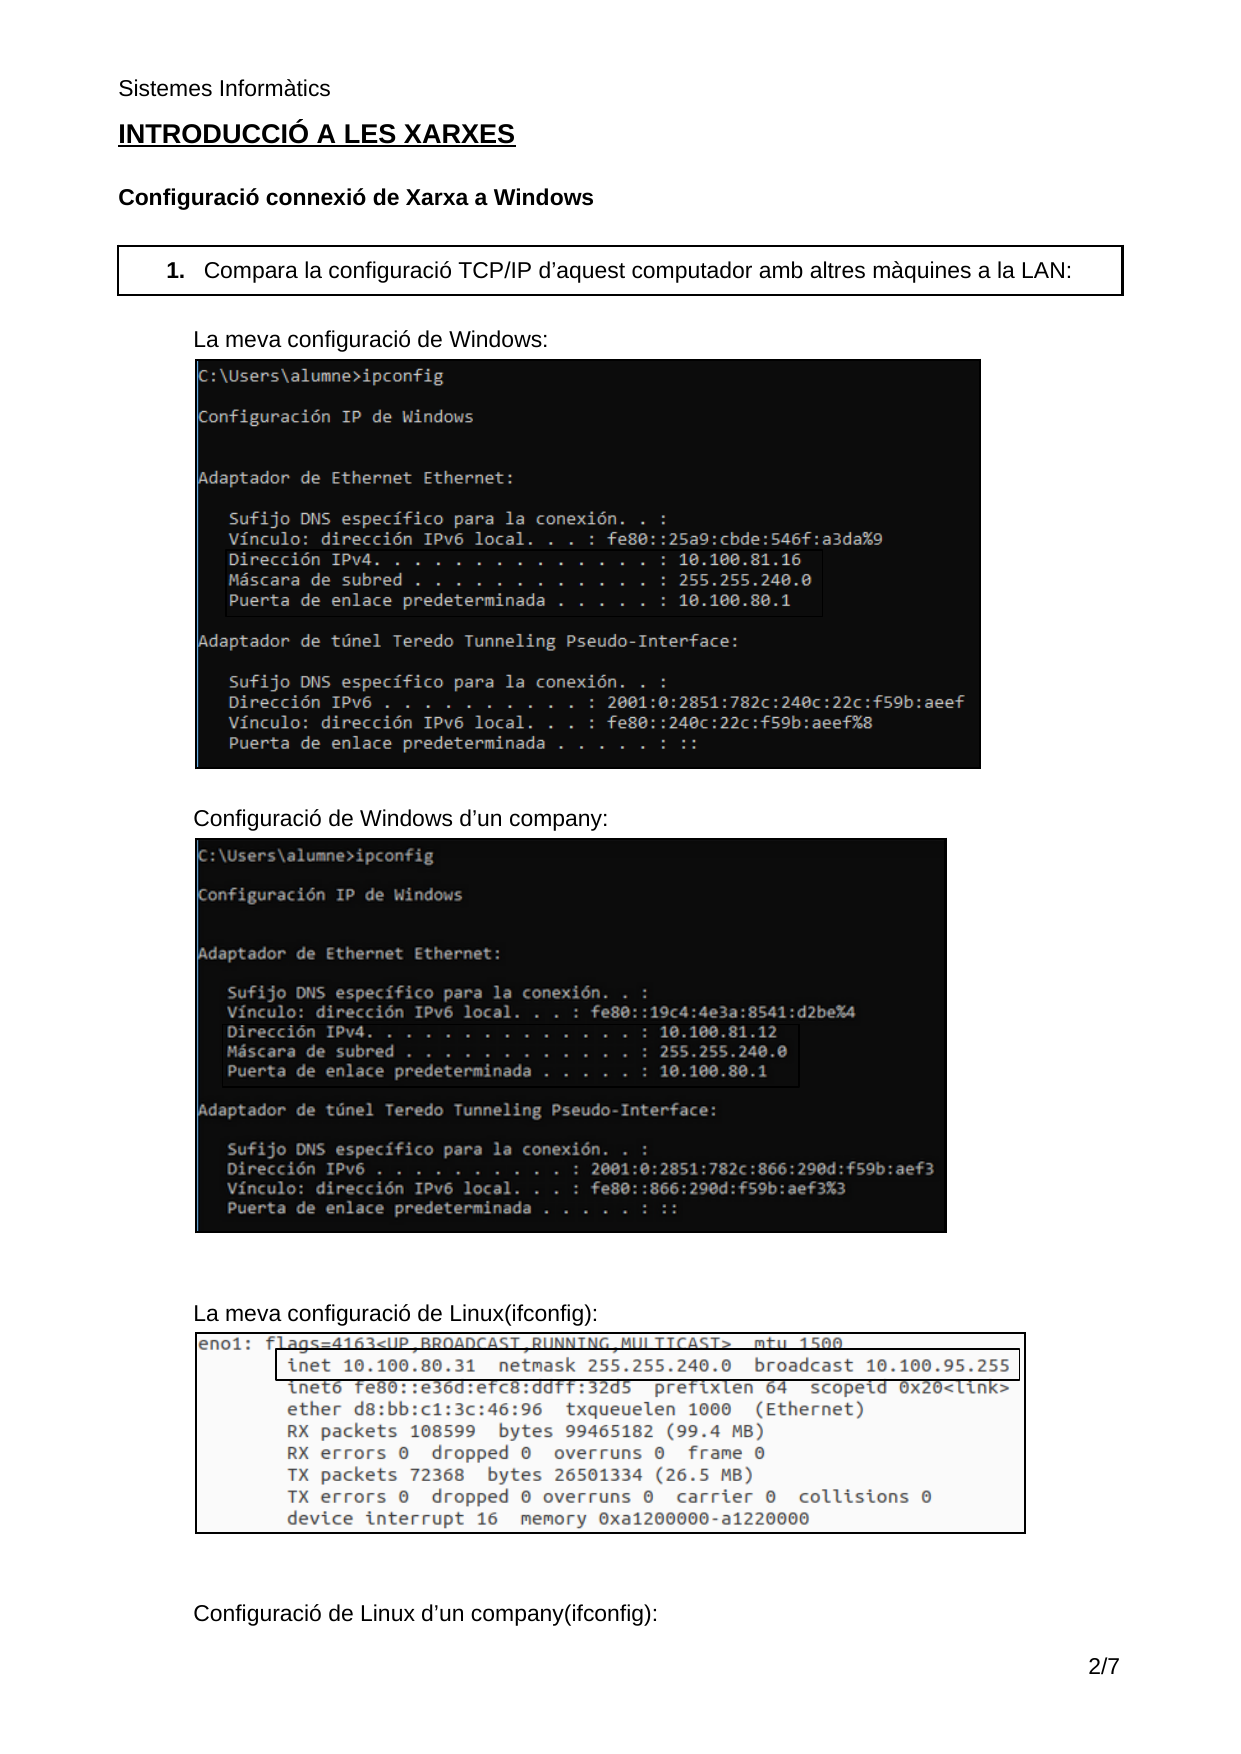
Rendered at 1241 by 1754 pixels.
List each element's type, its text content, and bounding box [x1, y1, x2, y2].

text Configuració de Windows d’un company: [193, 805, 1122, 832]
text La meva configuració de Linux(ifconfig): [193, 1300, 1122, 1326]
text Configuració de Linux d’un company(ifconfig): [193, 1600, 1122, 1626]
picture [197, 840, 944, 1231]
text La meva configuració de Windows: [118, 326, 1122, 352]
table_header Compara la configuració TCP/IP d’aquest computador amb altres màquines a la LAN: [119, 247, 1121, 294]
text Configuració connexió de Xarxa a Windows [118, 184, 1122, 211]
text INTRODUCCIÓ A LES XARXES [118, 118, 1122, 149]
picture [197, 1334, 1024, 1532]
picture [197, 361, 979, 767]
